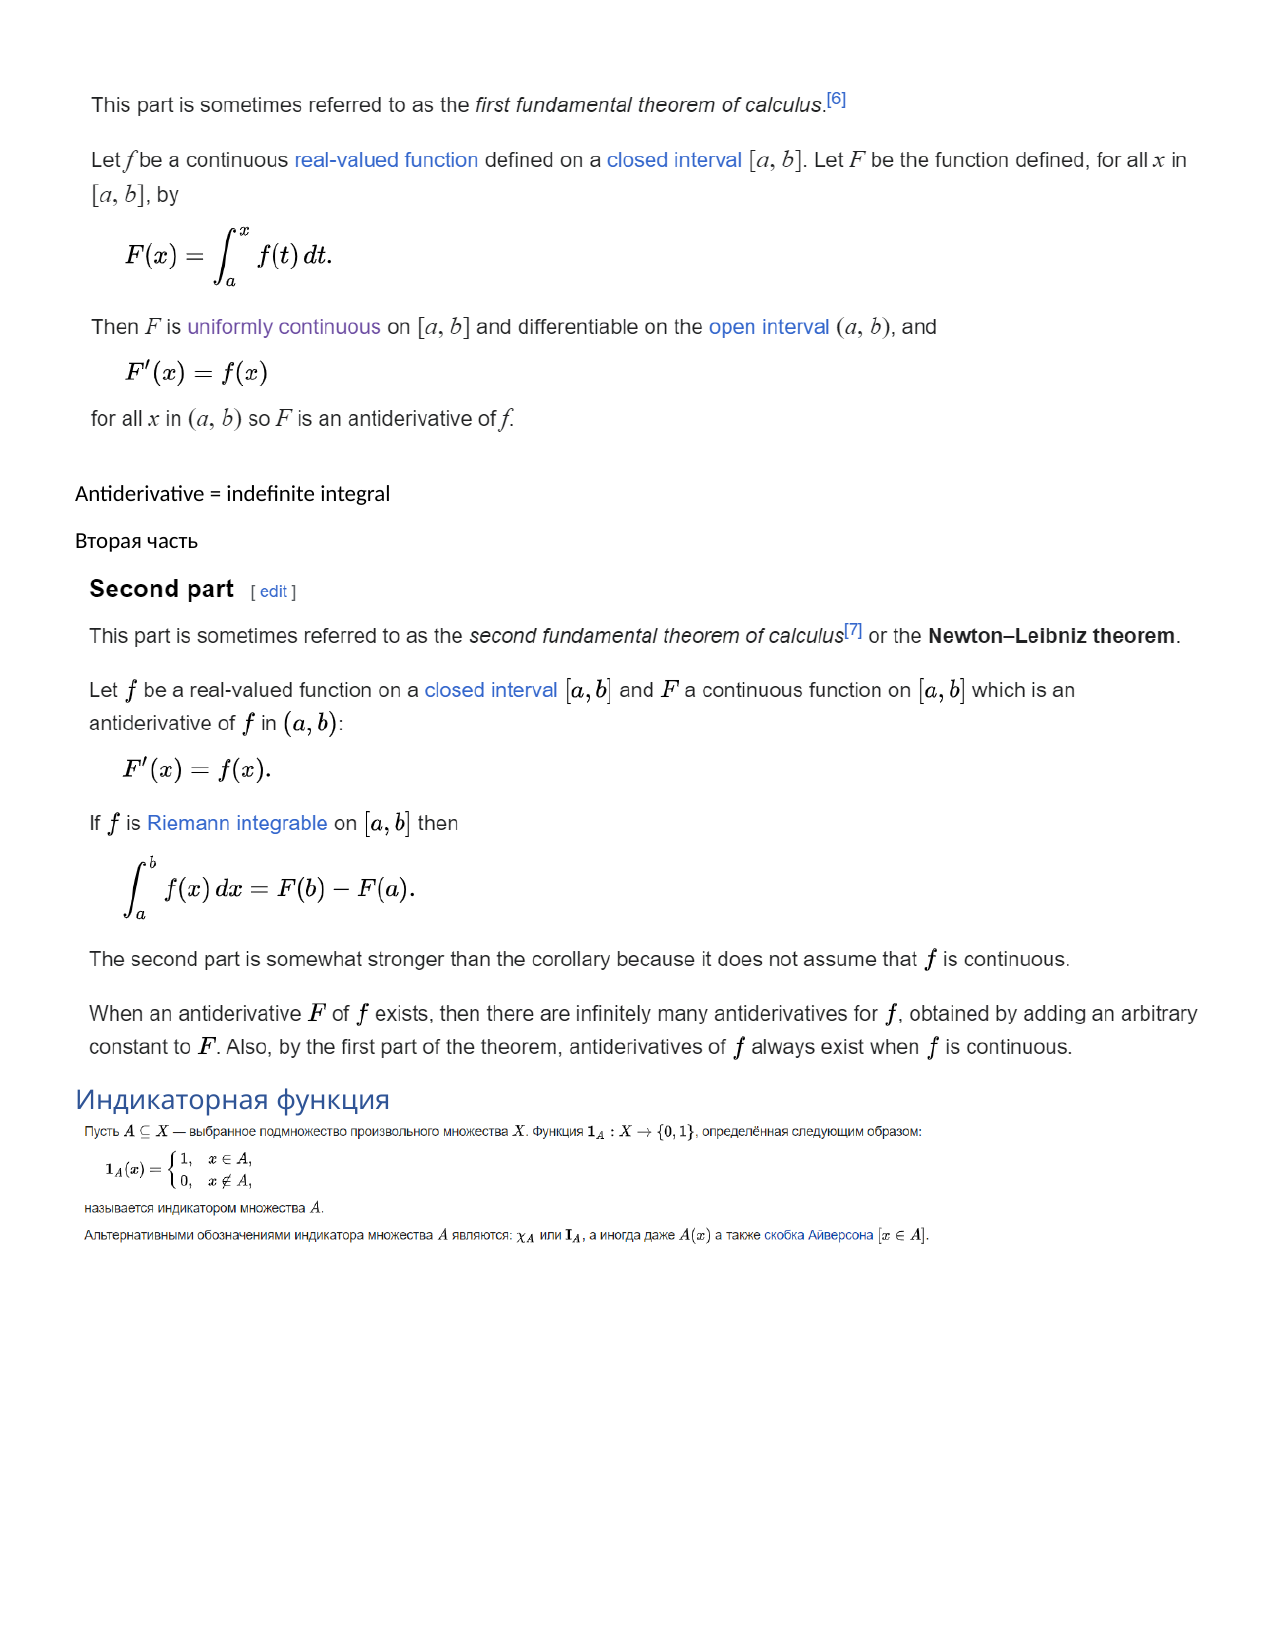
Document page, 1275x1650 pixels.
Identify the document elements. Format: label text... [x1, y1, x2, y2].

picture [75, 572, 1200, 1062]
text Вторая часть [75, 526, 1200, 554]
picture [75, 75, 1200, 461]
picture [75, 1120, 1275, 1251]
text Antiderivative = indefinite integral [75, 479, 1200, 507]
subtitle Индикаторная функция [75, 1081, 1200, 1117]
